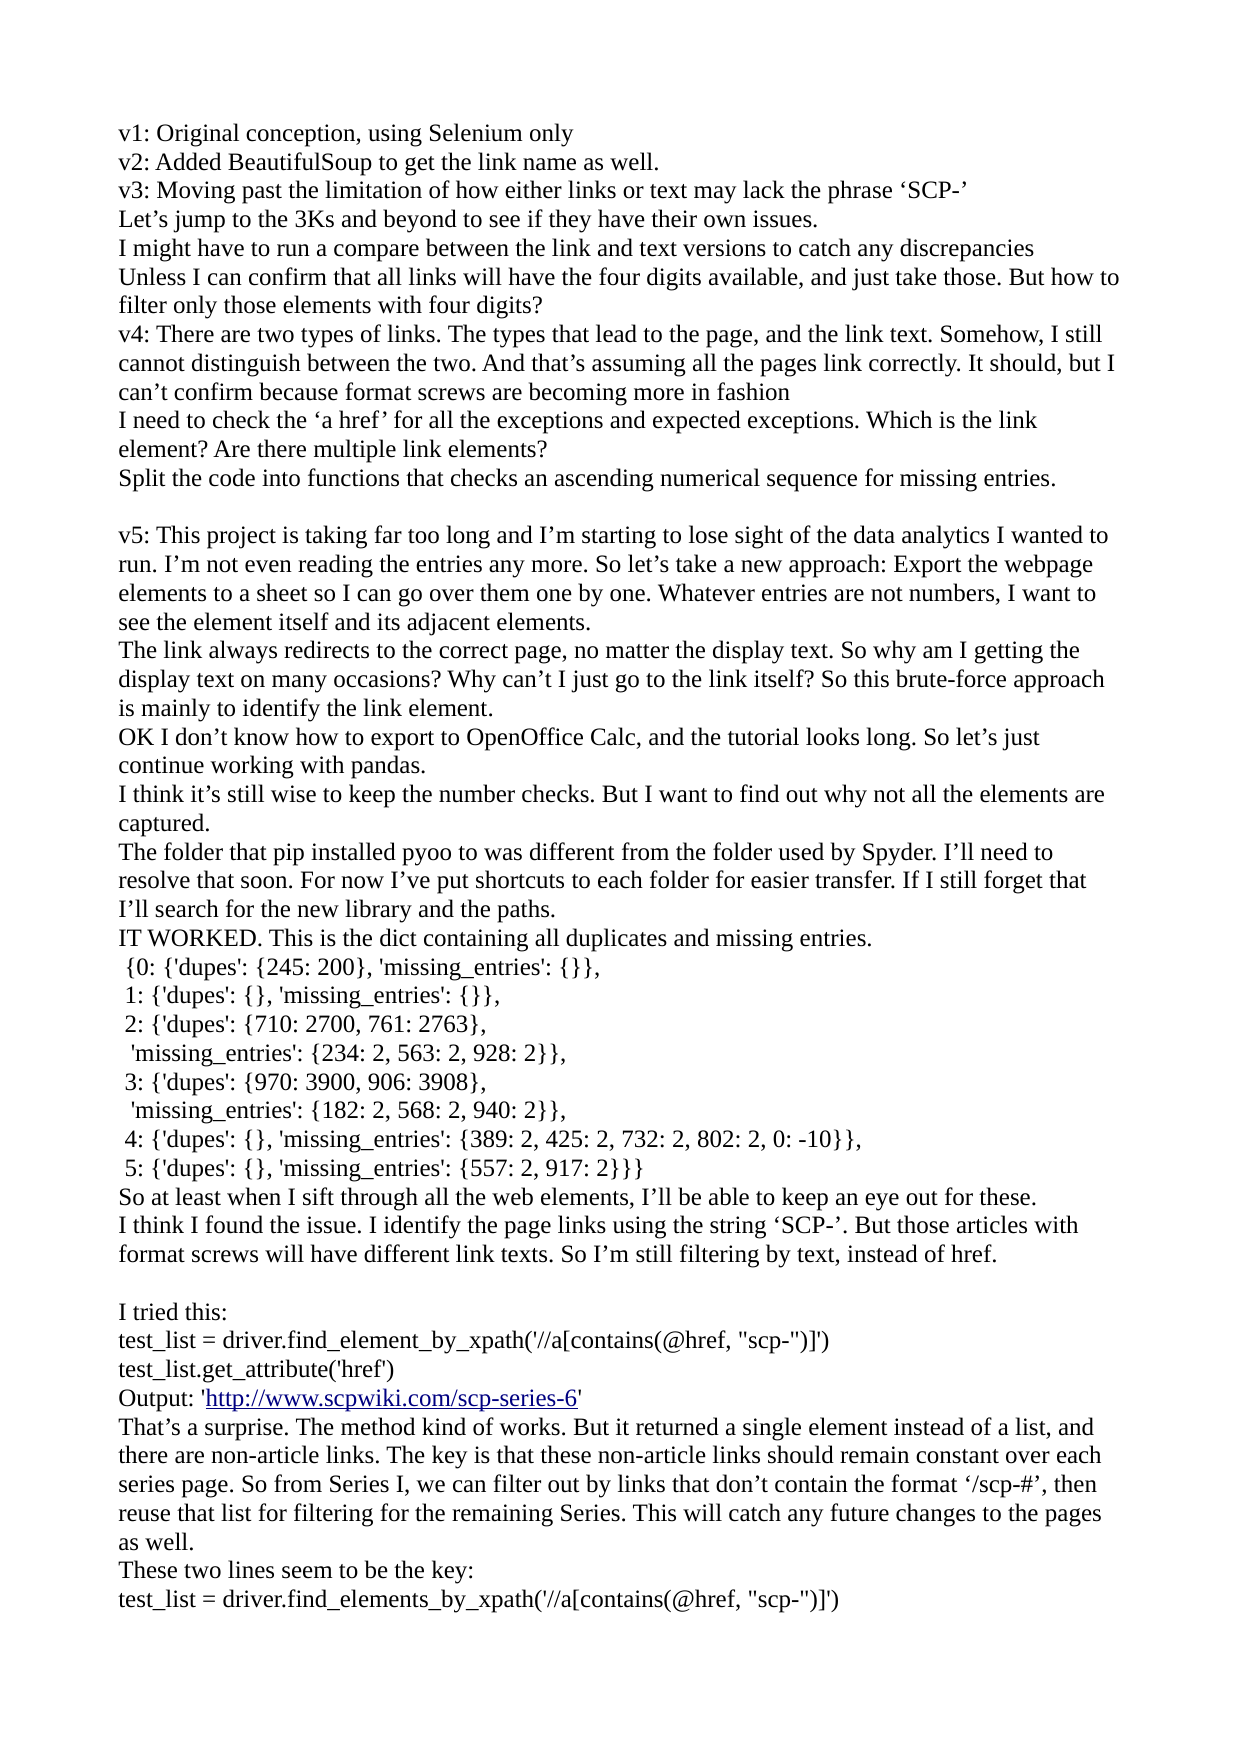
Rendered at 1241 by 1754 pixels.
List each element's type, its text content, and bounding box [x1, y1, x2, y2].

text Output: 'http://www.scpwiki.com/scp-series-6' [118, 1383, 1122, 1412]
text IT WORKED. This is the dict containing all duplicates and missing entries. [118, 923, 1122, 952]
text 'missing_entries': {182: 2, 568: 2, 940: 2}}, [118, 1096, 1122, 1124]
text So at least when I sift through all the web elements, I’ll be able to keep an eye out for these. [118, 1182, 1122, 1211]
text v3: Moving past the limitation of how either links or text may lack the phrase ‘SCP-’ [118, 176, 1122, 204]
text Split the code into functions that checks an ascending numerical sequence for missing entries. [118, 463, 1122, 492]
text 4: {'dupes': {}, 'missing_entries': {389: 2, 425: 2, 732: 2, 802: 2, 0: -10}}, [118, 1124, 1122, 1153]
text {0: {'dupes': {245: 200}, 'missing_entries': {}}, [118, 952, 1122, 981]
text That’s a surprise. The method kind of works. But it returned a single element instead of a list, and there are non-article links. The key is that these non-article links should remain constant over each series page. So from Series I, we can filter out by links that don’t contain the format ‘/scp-#’, then reuse that list for filtering for the remaining Series. This will catch any future changes to the pages as well. [118, 1412, 1122, 1556]
text I need to check the ‘a href’ for all the exceptions and expected exceptions. Which is the link element? Are there multiple link elements? [118, 406, 1122, 463]
text 2: {'dupes': {710: 2700, 761: 2763}, [118, 1009, 1122, 1038]
text v5: This project is taking far too long and I’m starting to lose sight of the data analytics I wanted to run. I’m not even reading the entries any more. So let’s take a new approach: Export the webpage elements to a sheet so I can go over them one by one. Whatever entries are not numbers, I want to see the element itself and its adjacent elements. [118, 521, 1122, 636]
text v2: Added BeautifulSoup to get the link name as well. [118, 147, 1122, 176]
text 1: {'dupes': {}, 'missing_entries': {}}, [118, 981, 1122, 1009]
text Let’s jump to the 3Ks and beyond to see if they have their own issues. [118, 204, 1122, 233]
text 3: {'dupes': {970: 3900, 906: 3908}, [118, 1067, 1122, 1096]
text v4: There are two types of links. The types that lead to the page, and the link text. Somehow, I still cannot distinguish between the two. And that’s assuming all the pages link correctly. It should, but I can’t confirm because format screws are becoming more in fashion [118, 319, 1122, 406]
text I tried this: [118, 1297, 1122, 1326]
text I think I found the issue. I identify the page links using the string ‘SCP-’. But those articles with format screws will have different link texts. So I’m still filtering by text, instead of href. [118, 1211, 1122, 1268]
text Unless I can confirm that all links will have the four digits available, and just take those. But how to filter only those elements with four digits? [118, 262, 1122, 319]
text I think it’s still wise to keep the number checks. But I want to find out why not all the elements are captured. [118, 779, 1122, 837]
text OK I don’t know how to export to OpenOffice Calc, and the tutorial looks long. So let’s just continue working with pandas. [118, 722, 1122, 779]
text 5: {'dupes': {}, 'missing_entries': {557: 2, 917: 2}}} [118, 1153, 1122, 1182]
text The link always redirects to the correct page, no matter the display text. So why am I getting the display text on many occasions? Why can’t I just go to the link itself? So this brute-force approach is mainly to identify the link element. [118, 636, 1122, 722]
text test_list = driver.find_elements_by_xpath('//a[contains(@href, "scp-")]') [118, 1584, 1122, 1613]
text I might have to run a compare between the link and text versions to catch any discrepancies [118, 233, 1122, 262]
text The folder that pip installed pyoo to was different from the folder used by Spyder. I’ll need to resolve that soon. For now I’ve put shortcuts to each folder for easier transfer. If I still forget that I’ll search for the new library and the paths. [118, 837, 1122, 923]
text v1: Original conception, using Selenium only [118, 118, 1122, 147]
text test_list = driver.find_element_by_xpath('//a[contains(@href, "scp-")]') [118, 1326, 1122, 1354]
text test_list.get_attribute('href') [118, 1354, 1122, 1383]
text 'missing_entries': {234: 2, 563: 2, 928: 2}}, [118, 1038, 1122, 1067]
text These two lines seem to be the key: [118, 1556, 1122, 1584]
